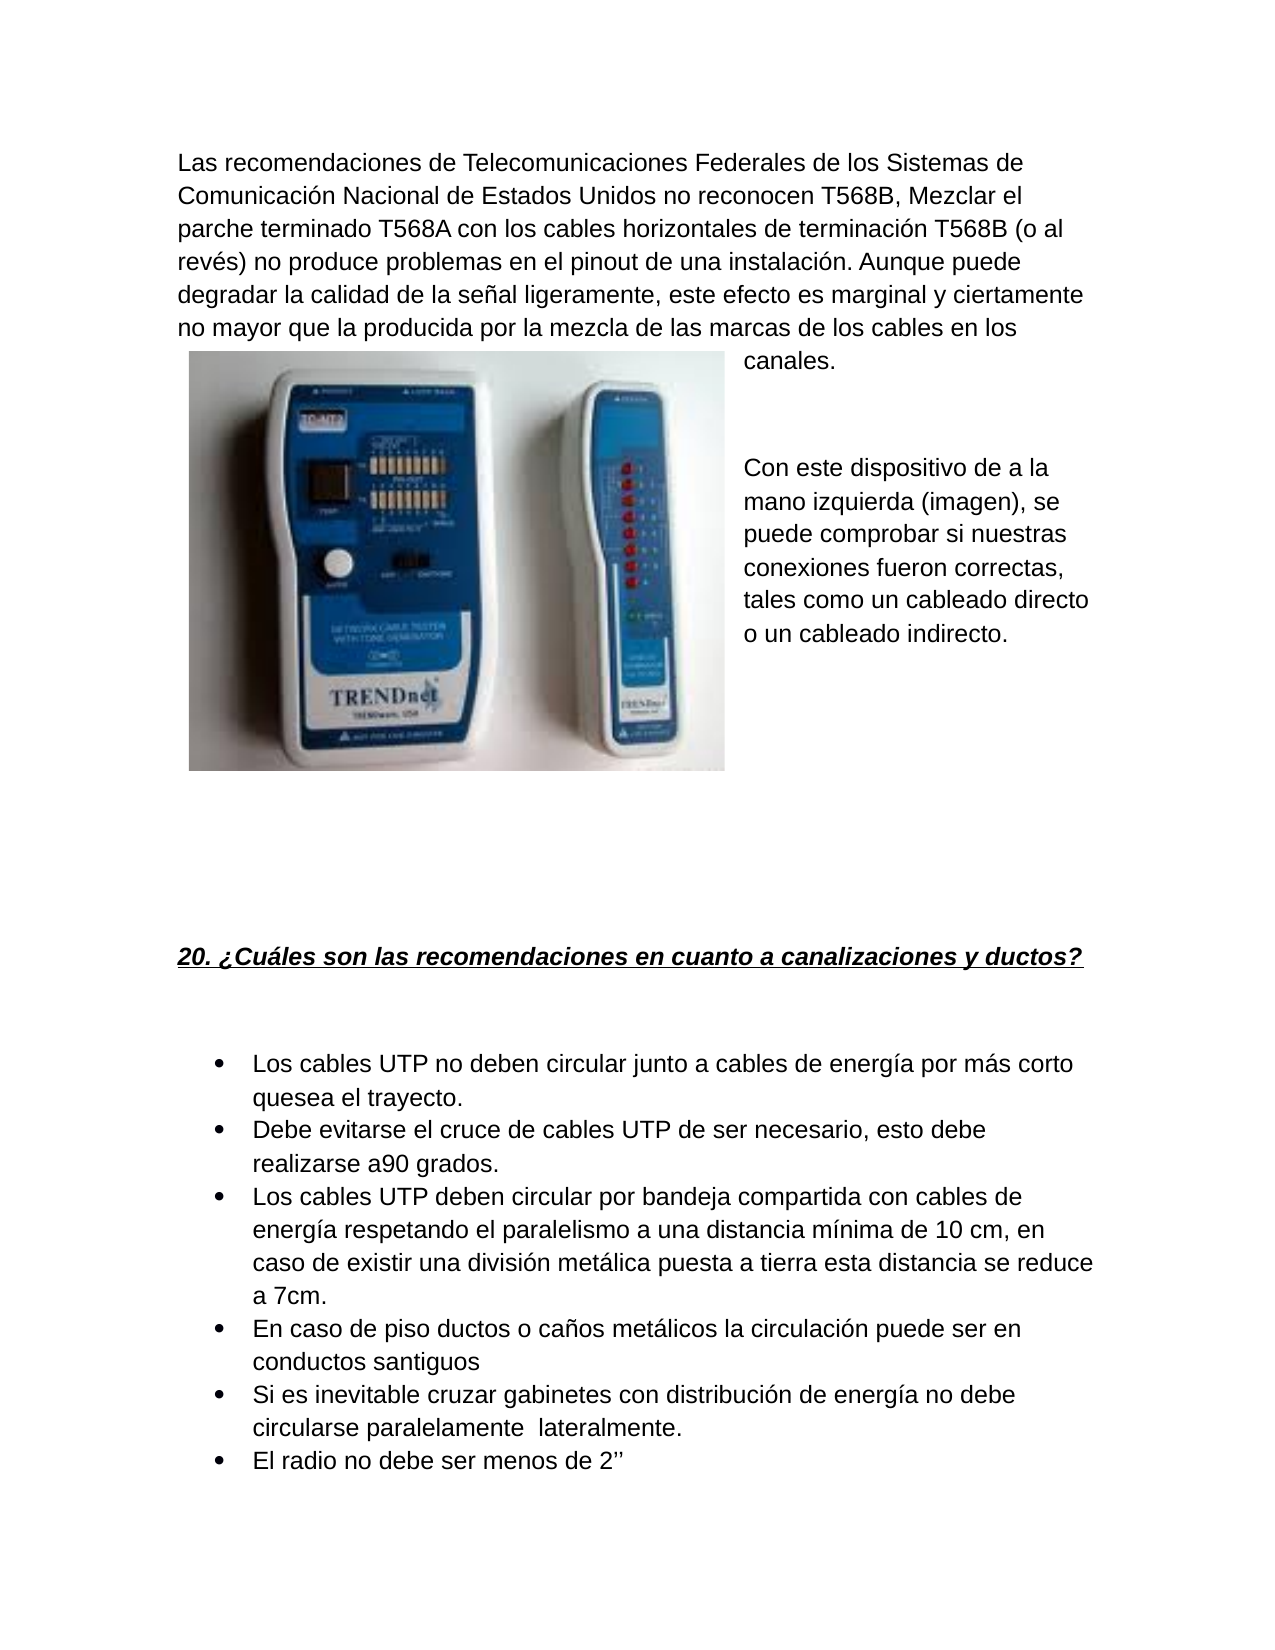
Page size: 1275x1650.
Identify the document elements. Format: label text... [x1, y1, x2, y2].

list Los cables UTP deben circular por bandeja compartida con cables de energía respetando el paralelismo a una distancia mínima de 10 cm, en caso de existir una división metálica puesta a tierra esta distancia se reduce a 7cm. [215, 1182, 1098, 1309]
list El radio no debe ser menos de 2’’ [215, 1446, 1098, 1475]
text Con este dispositivo de a la mano izquierda (imagen), se puede comprobar si nuestras conexiones fueron correctas, tales como un cableado directo o un cableado indirecto. [725, 453, 1098, 647]
list Los cables UTP no deben circular junto a cables de energía por más corto quesea el trayecto. [215, 1049, 1098, 1111]
picture [188, 351, 725, 771]
text Las recomendaciones de Telecomunicaciones Federales de los Sistemas de Comunicación Nacional de Estados Unidos no reconocen T568B, Mezclar el parche terminado T568A con los cables horizontales de terminación T568B (o al revés) no produce problemas en el pinout de una instalación. Aunque puede degradar la calidad de la señal ligeramente, este efecto es marginal y ciertamente no mayor que la producida por la mezcla de las marcas de los cables en los canales. [177, 148, 1098, 374]
text 20. ¿Cuáles son las recomendaciones en cuanto a canalizaciones y ductos? [177, 942, 1098, 970]
list En caso de piso ductos o caños metálicos la circulación puede ser en conductos santiguos [215, 1314, 1098, 1376]
list Si es inevitable cruzar gabinetes con distribución de energía no debe circularse paralelamente lateralmente. [215, 1380, 1098, 1442]
list Debe evitarse el cruce de cables UTP de ser necesario, esto debe realizarse a90 grados. [215, 1116, 1098, 1177]
